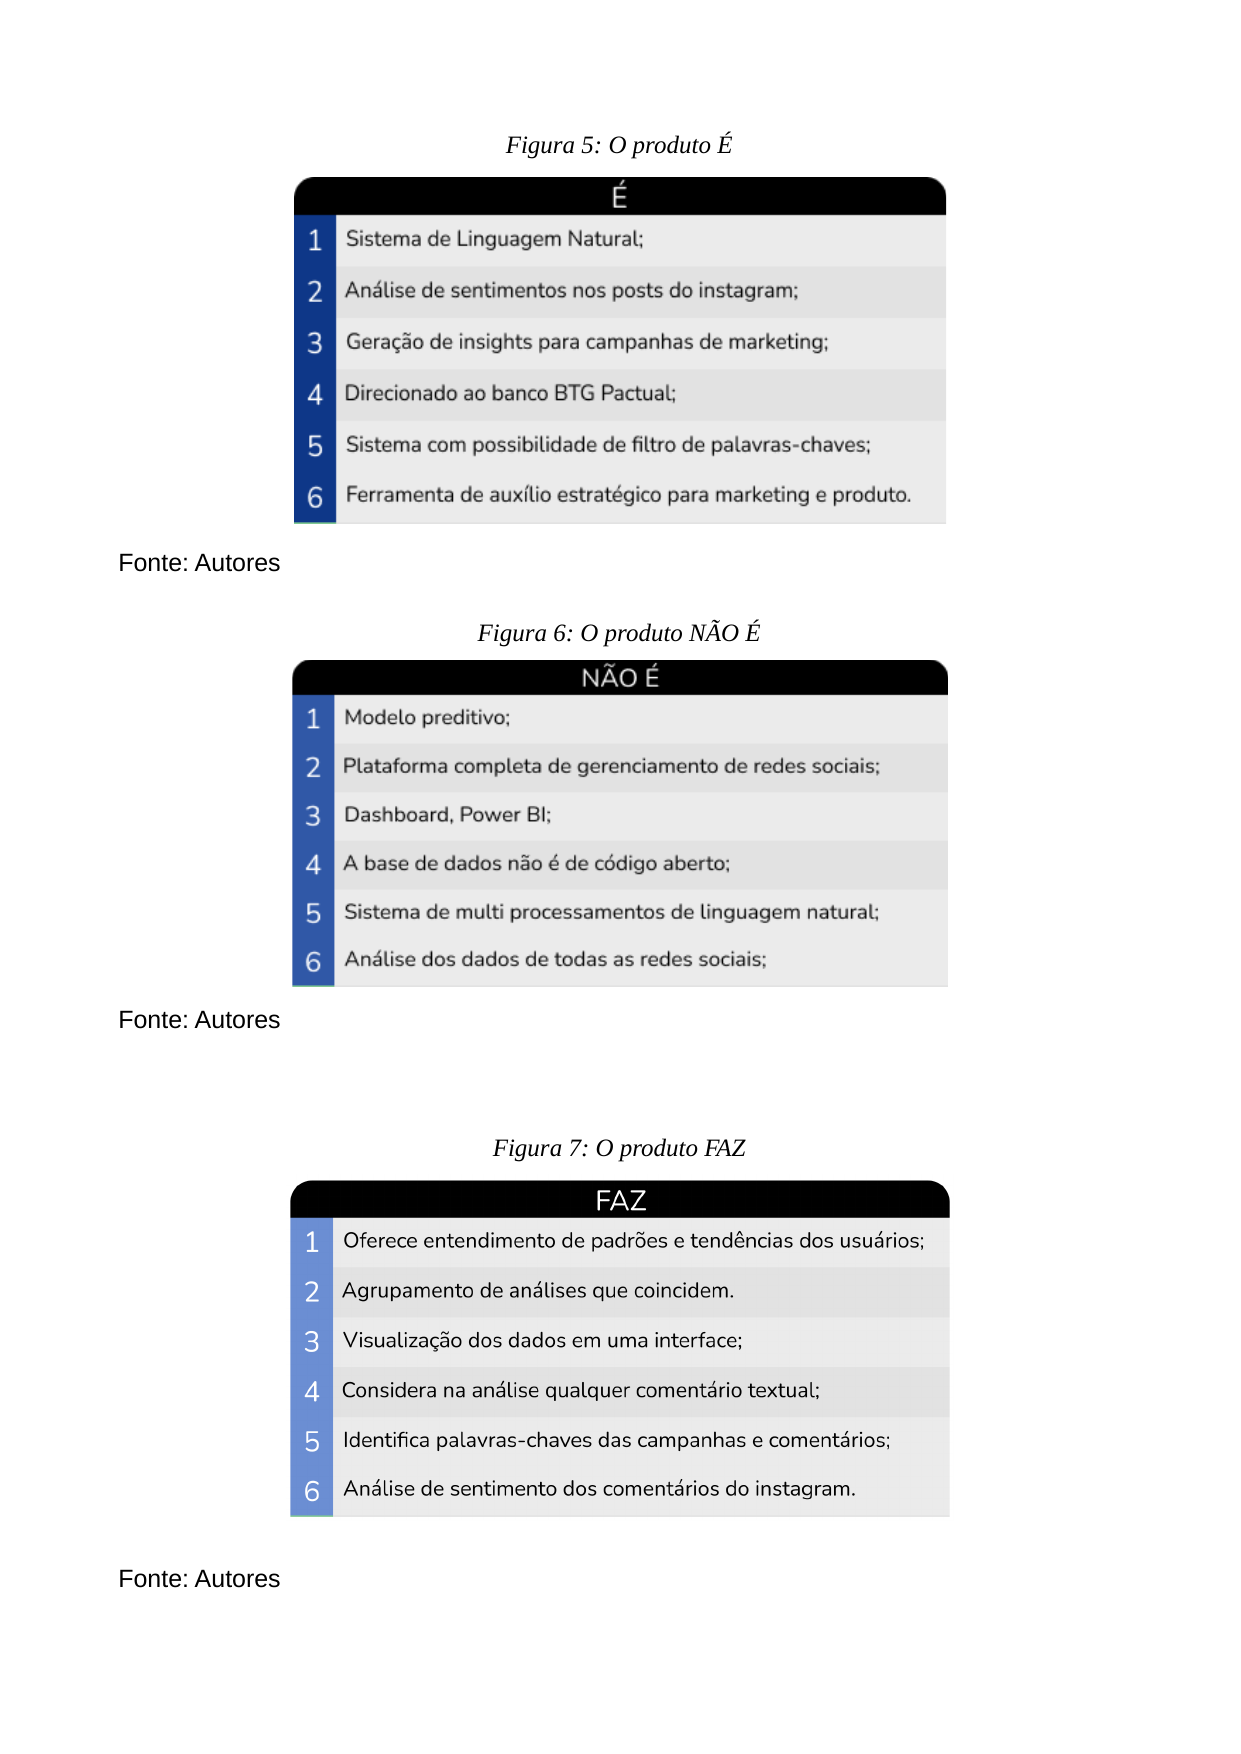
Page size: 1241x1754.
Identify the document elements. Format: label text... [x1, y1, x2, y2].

text Fonte: Autores [118, 118, 1122, 576]
text Fonte: Autores [118, 1121, 1122, 1593]
picture [292, 660, 948, 987]
text Figura 6: O produto NÃO É [292, 618, 948, 647]
text Figura 5: O produto É [294, 131, 946, 159]
text Fonte: Autores [118, 605, 1122, 1034]
picture [294, 177, 947, 524]
picture [286, 1174, 954, 1521]
text Figura 7: O produto FAZ [286, 1133, 954, 1162]
